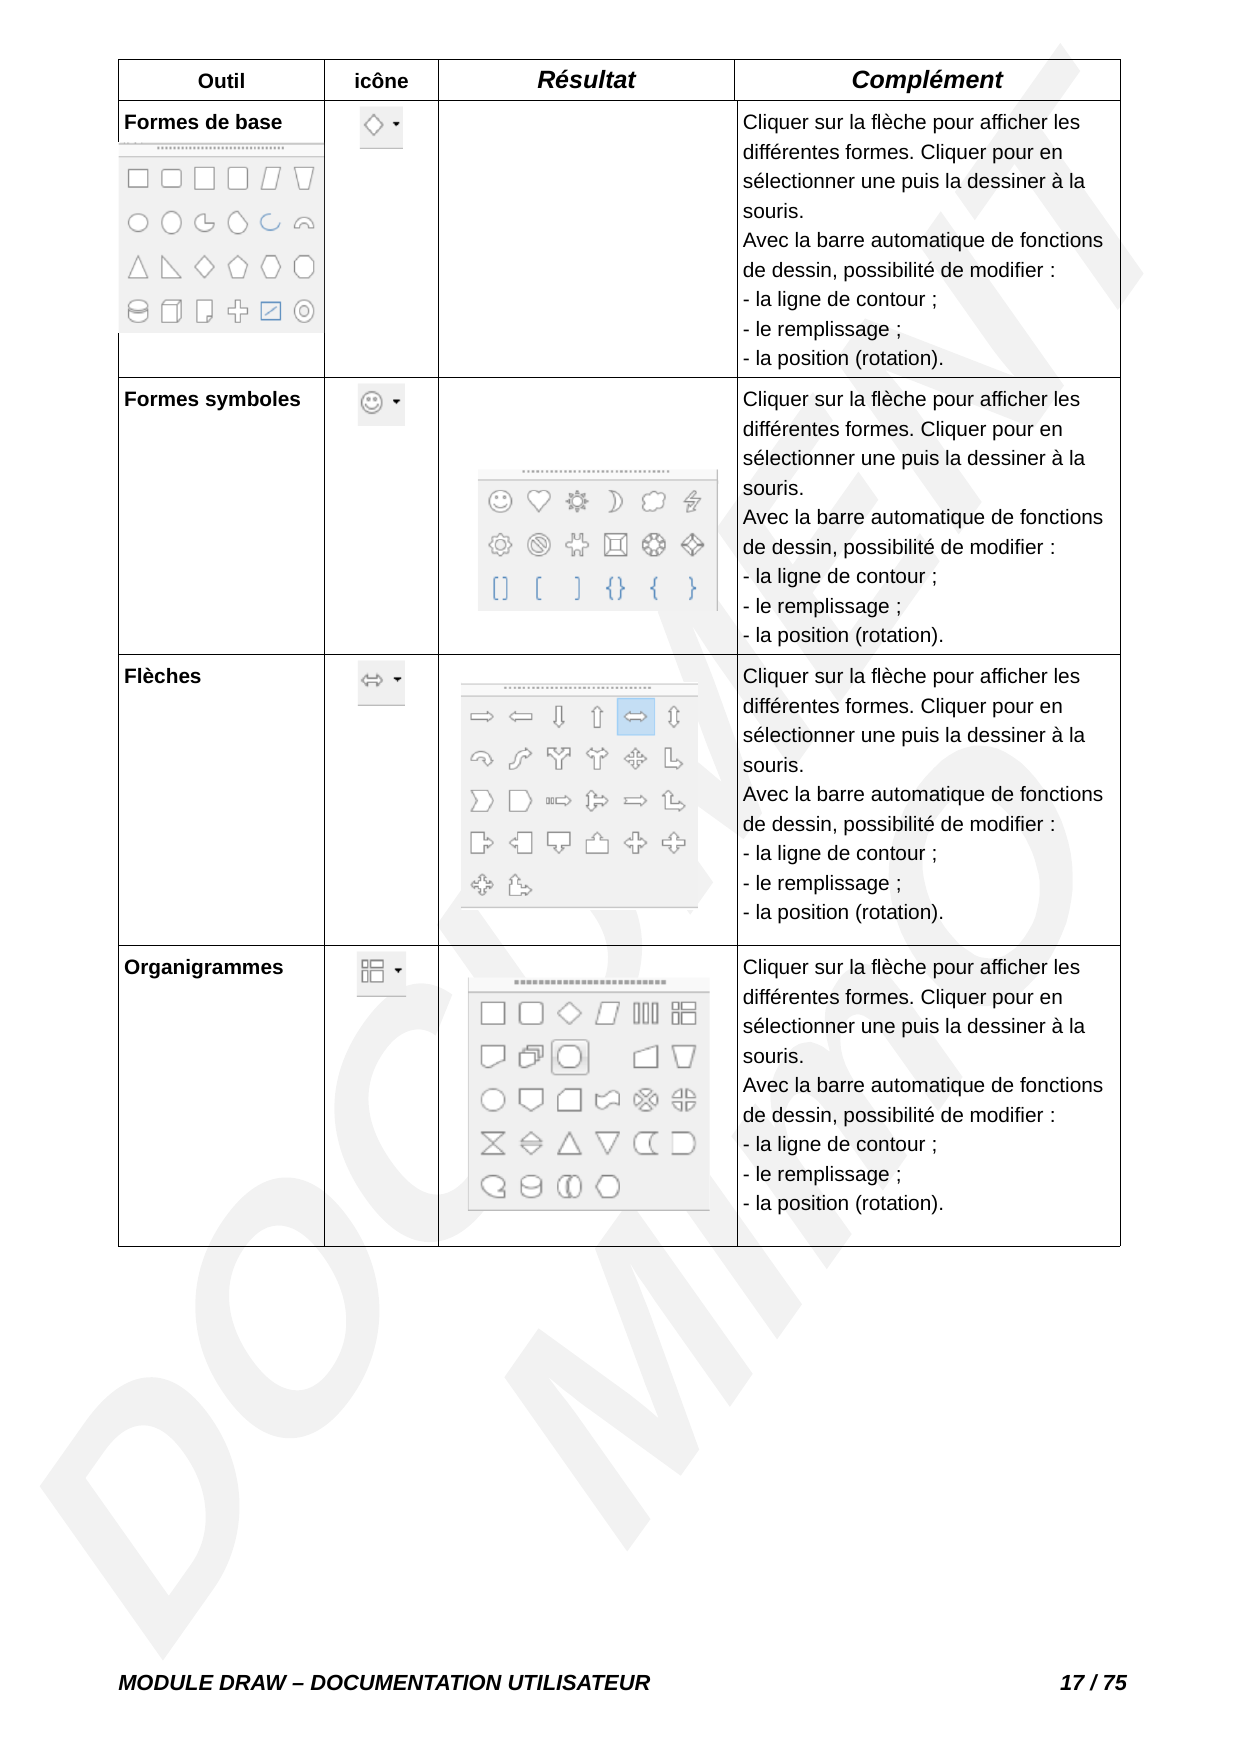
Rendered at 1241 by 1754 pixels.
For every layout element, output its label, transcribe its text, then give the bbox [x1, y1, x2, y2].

table_cell [325, 378, 438, 654]
table_cell [325, 101, 438, 377]
table_cell Cliquer sur la flèche pour afficher les différentes formes. Cliquer pour en sélectionner une puis la dessiner à la souris. Avec la barre automatique de fonctions de dessin, possibilité de modifier : - la ligne de contour ; - le remplissage ; - la position (rotation). [738, 101, 1120, 377]
table_cell Formes de base [119, 101, 324, 142]
table_cell [439, 101, 737, 377]
picture [357, 660, 405, 706]
table_cell [325, 946, 438, 1246]
table_cell Formes symboles [119, 378, 324, 654]
table_header icône [325, 60, 438, 100]
table_cell Cliquer sur la flèche pour afficher les différentes formes. Cliquer pour en sélectionner une puis la dessiner à la souris. Avec la barre automatique de fonctions de dessin, possibilité de modifier : - la ligne de contour ; - le remplissage ; - la position (rotation). [738, 946, 1120, 1246]
table_header Résultat [439, 60, 734, 100]
table_cell [439, 655, 737, 945]
picture [477, 469, 719, 611]
picture [359, 106, 403, 149]
table_cell [439, 378, 737, 654]
table_cell Flèches [119, 655, 324, 945]
table_cell [325, 655, 438, 945]
picture [467, 977, 710, 1211]
table_header Outil [119, 60, 324, 100]
table_cell Cliquer sur la flèche pour afficher les différentes formes. Cliquer pour en sélectionner une puis la dessiner à la souris. Avec la barre automatique de fonctions de dessin, possibilité de modifier : - la ligne de contour ; - le remplissage ; - la position (rotation). [738, 378, 1120, 654]
table_header Complément [735, 60, 1120, 100]
picture [357, 383, 405, 426]
picture [356, 951, 407, 997]
picture [118, 142, 325, 333]
table_cell [439, 946, 737, 1246]
table_cell Cliquer sur la flèche pour afficher les différentes formes. Cliquer pour en sélectionner une puis la dessiner à la souris. Avec la barre automatique de fonctions de dessin, possibilité de modifier : - la ligne de contour ; - le remplissage ; - la position (rotation). [738, 655, 1120, 945]
picture [460, 682, 698, 910]
table_cell Organigrammes [119, 946, 324, 1246]
table_cell [119, 333, 324, 377]
